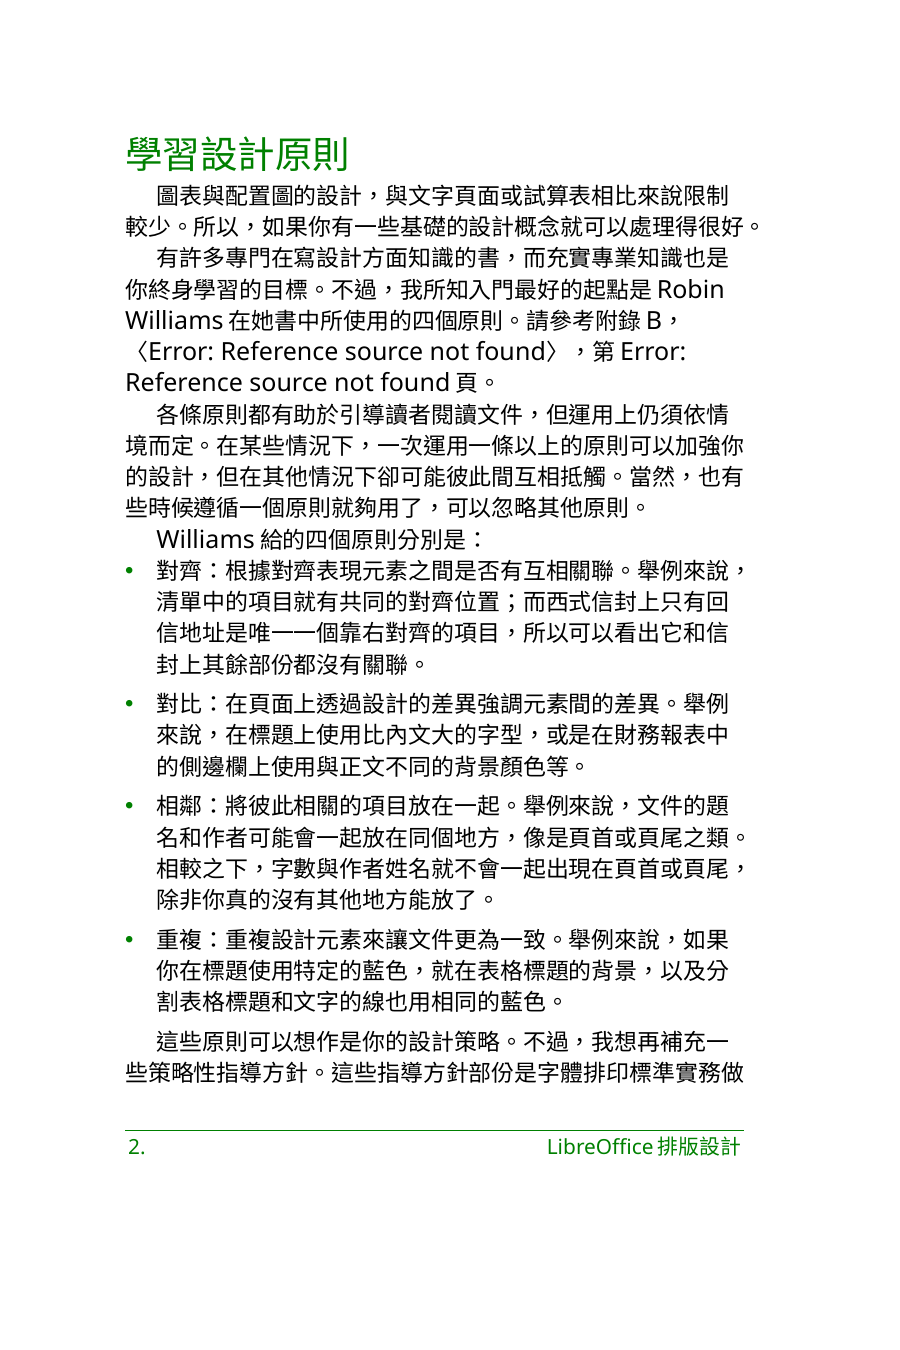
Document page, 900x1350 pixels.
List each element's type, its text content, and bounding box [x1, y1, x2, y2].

text 這些原則可以想作是你的設計策略。不過，我想再補充一些策略性指導方針。這些指導方針部份是字體排印標準實務做 [125, 1025, 744, 1088]
list 重複：重複設計元素來讓文件更為一致。舉例來說，如果你在標題使用特定的藍色，就在表格標題的背景，以及分割表格標題和文字的線也用相同的藍色。 [125, 923, 744, 1017]
text 各條原則都有助於引導讀者閱讀文件，但運用上仍須依情境而定。在某些情況下，一次運用一條以上的原則可以加強你的設計，但在其他情況下卻可能彼此間互相抵觸。當然，也有些時候遵循一個原則就夠用了，可以忽略其他原則。 [125, 398, 744, 523]
list 對齊：根據對齊表現元素之間是否有互相關聯。舉例來說，清單中的項目就有共同的對齊位置；而西式信封上只有回信地址是唯一一個靠右對齊的項目，所以可以看出它和信封上其餘部份都沒有關聯。 [125, 554, 744, 679]
text Williams給的四個原則分別是： [125, 523, 744, 554]
list 對比：在頁面上透過設計的差異強調元素間的差異。舉例來說，在標題上使用比內文大的字型，或是在財務報表中的側邊欄上使用與正文不同的背景顏色等。 [125, 688, 744, 781]
text 有許多專門在寫設計方面知識的書，而充實專業知識也是你終身學習的目標。不過，我所知入門最好的起點是Robin Williams在她書中所使用的四個原則。請參考附錄B，〈錯誤：找不到參照來源〉，第 錯誤：找不到參照來源頁。 [125, 242, 744, 398]
text 圖表與配置圖的設計，與文字頁面或試算表相比來說限制較少。所以，如果你有一些基礎的設計概念就可以處理得很好。 [125, 179, 744, 242]
list 相鄰：將彼此相關的項目放在一起。舉例來說，文件的題名和作者可能會一起放在同個地方，像是頁首或頁尾之類。相較之下，字數與作者姓名就不會一起出現在頁首或頁尾，除非你真的沒有其他地方能放了。 [125, 790, 744, 915]
subtitle 學習設計原則 [125, 125, 744, 179]
